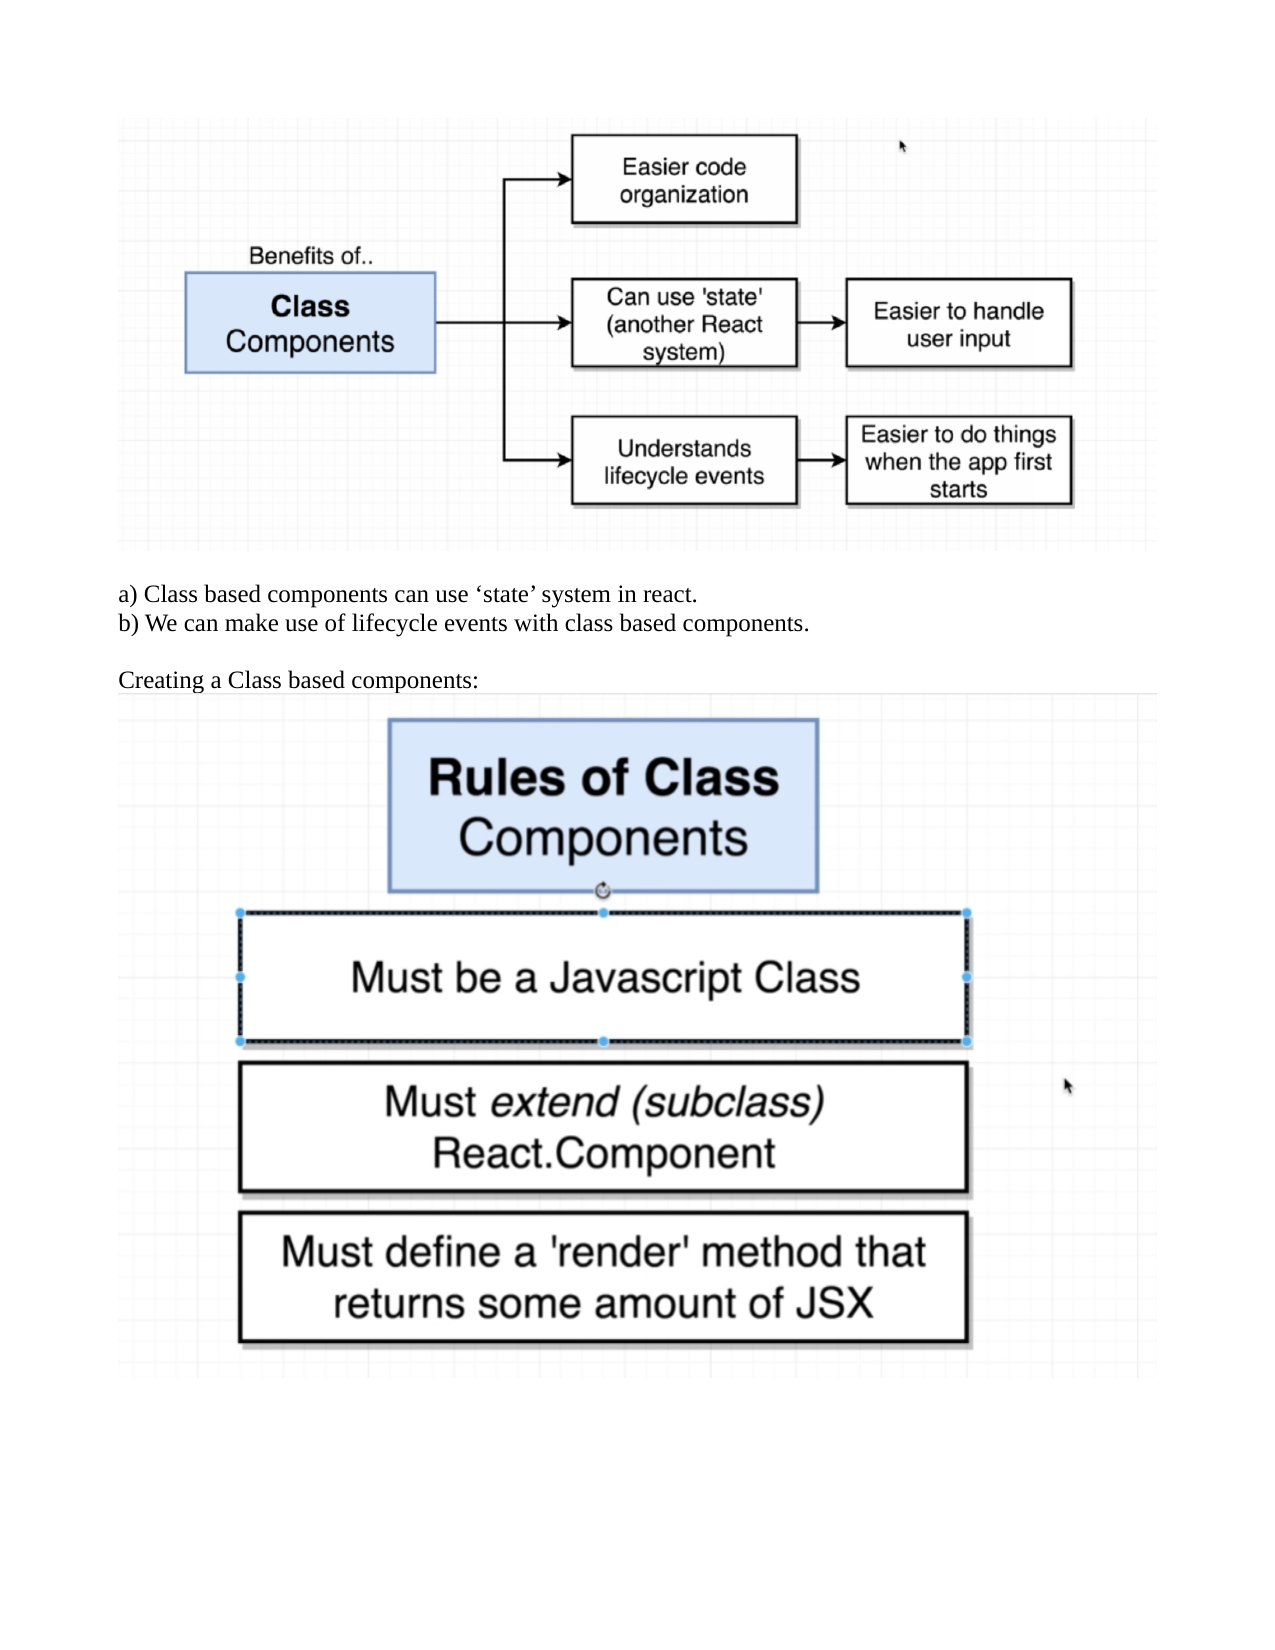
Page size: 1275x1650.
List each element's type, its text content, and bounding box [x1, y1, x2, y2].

picture [118, 693, 1157, 1378]
picture [118, 118, 1157, 551]
text a) Class based components can use ‘state’ system in react. [118, 579, 1157, 608]
text Creating a Class based components: [118, 665, 1157, 693]
text b) We can make use of lifecycle events with class based components. [118, 608, 1157, 636]
